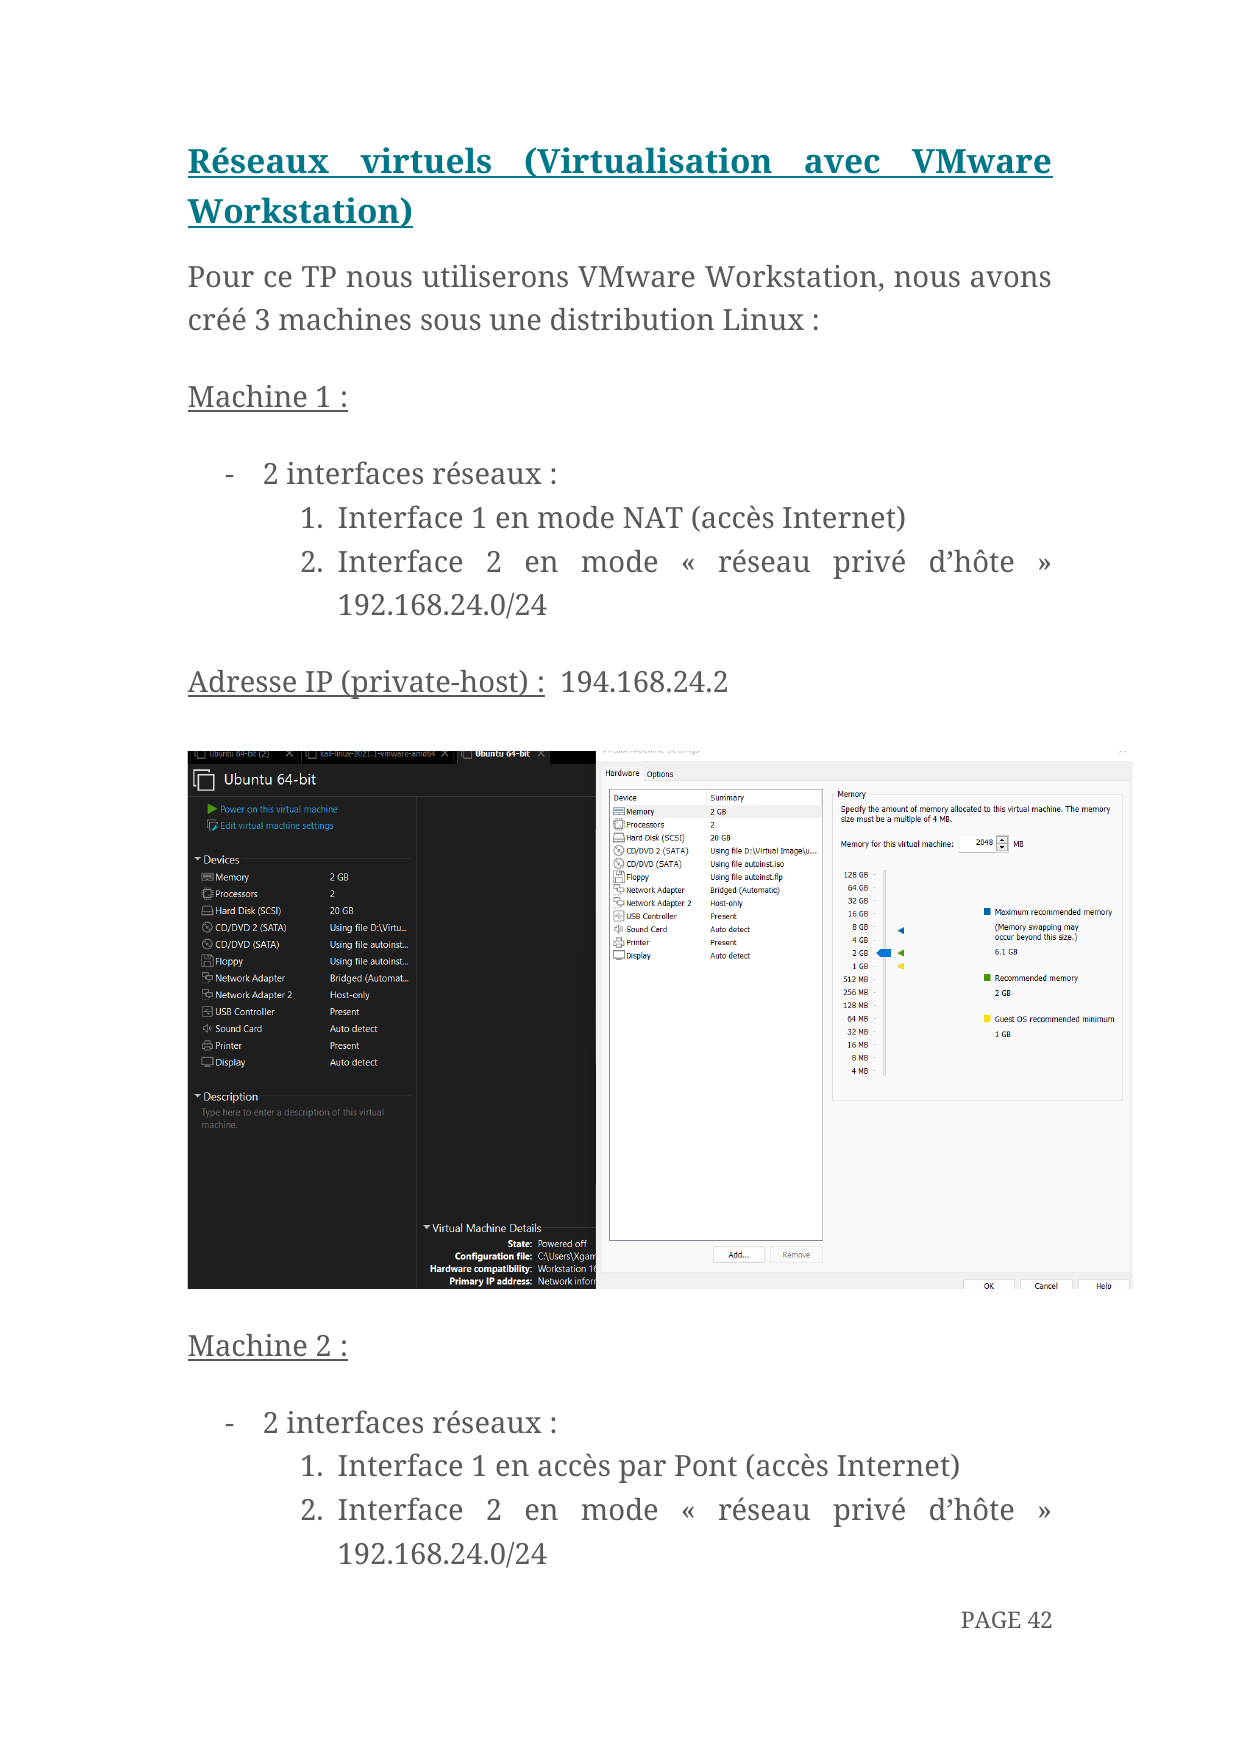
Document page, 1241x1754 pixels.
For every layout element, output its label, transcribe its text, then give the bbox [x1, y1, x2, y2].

list 2 interfaces réseaux : [225, 1402, 1053, 1442]
list Interface 1 en mode NAT (accès Internet) [300, 497, 1053, 537]
text Machine 1 : [187, 377, 1053, 416]
text Adresse IP (private-host) : 194.168.24.2 [187, 662, 1053, 701]
list Interface 2 en mode « réseau privé d’hôte » 192.168.24.0/24 [300, 1489, 1053, 1573]
subtitle Réseaux virtuels (Virtualisation avec VMware [187, 137, 1053, 176]
list Interface 2 en mode « réseau privé d’hôte » 192.168.24.0/24 [300, 541, 1053, 624]
subtitle Workstation) [187, 177, 1053, 233]
list Interface 1 en accès par Pont (accès Internet) [300, 1446, 1053, 1485]
text Machine 2 : [187, 1325, 1053, 1365]
list 2 interfaces réseaux : [225, 454, 1053, 493]
text Pour ce TP nous utiliserons VMware Workstation, nous avons créé 3 machines sous une distribution Linux : [187, 256, 1053, 339]
